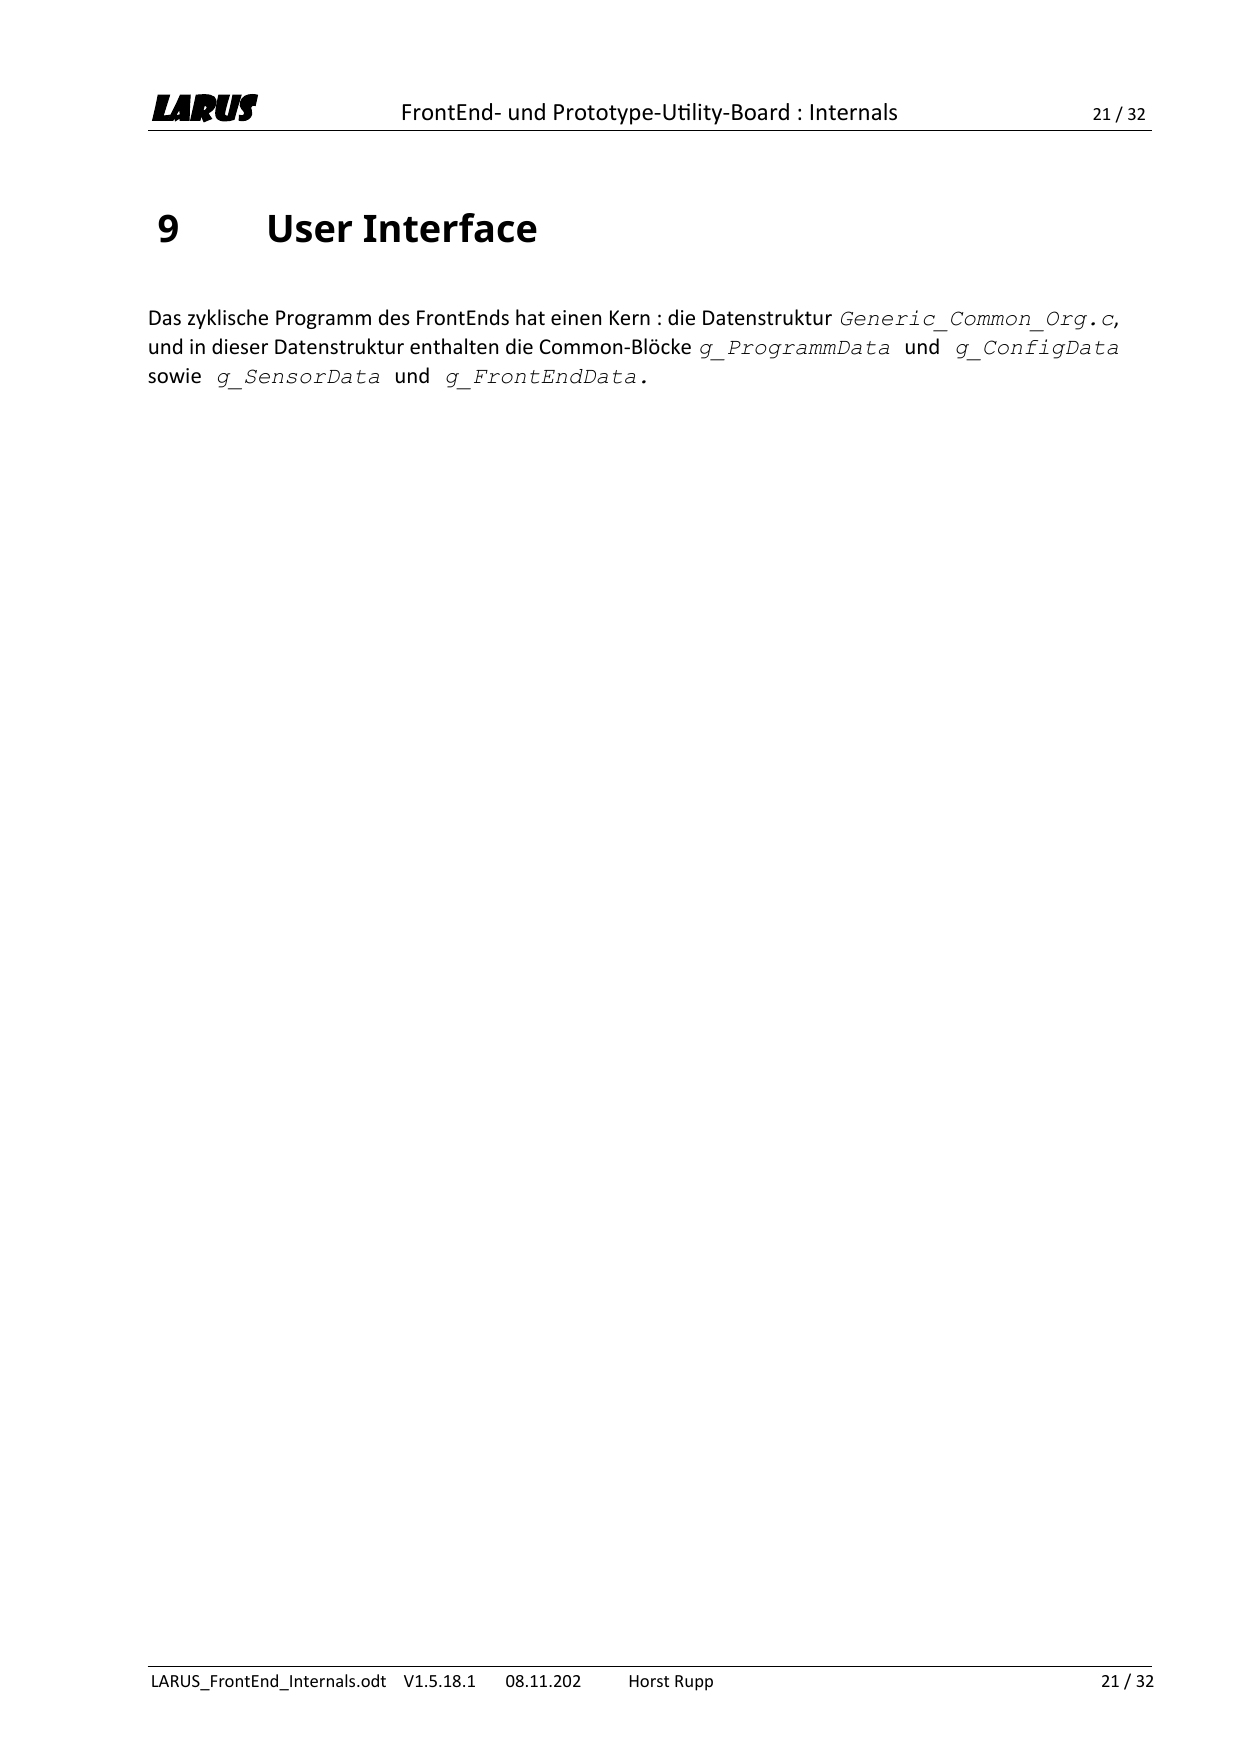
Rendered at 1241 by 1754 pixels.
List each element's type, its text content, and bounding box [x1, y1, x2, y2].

text Das zyklische Programm des FrontEnds hat einen Kern : die Datenstruktur Generic_Common_Org.c, und in dieser Datenstruktur enthalten die Common-Blöcke g_ProgrammData und g_ConfigData sowie g_SensorData und g_FrontEndData. [148, 303, 1152, 391]
subtitle User Interface [148, 173, 1128, 254]
